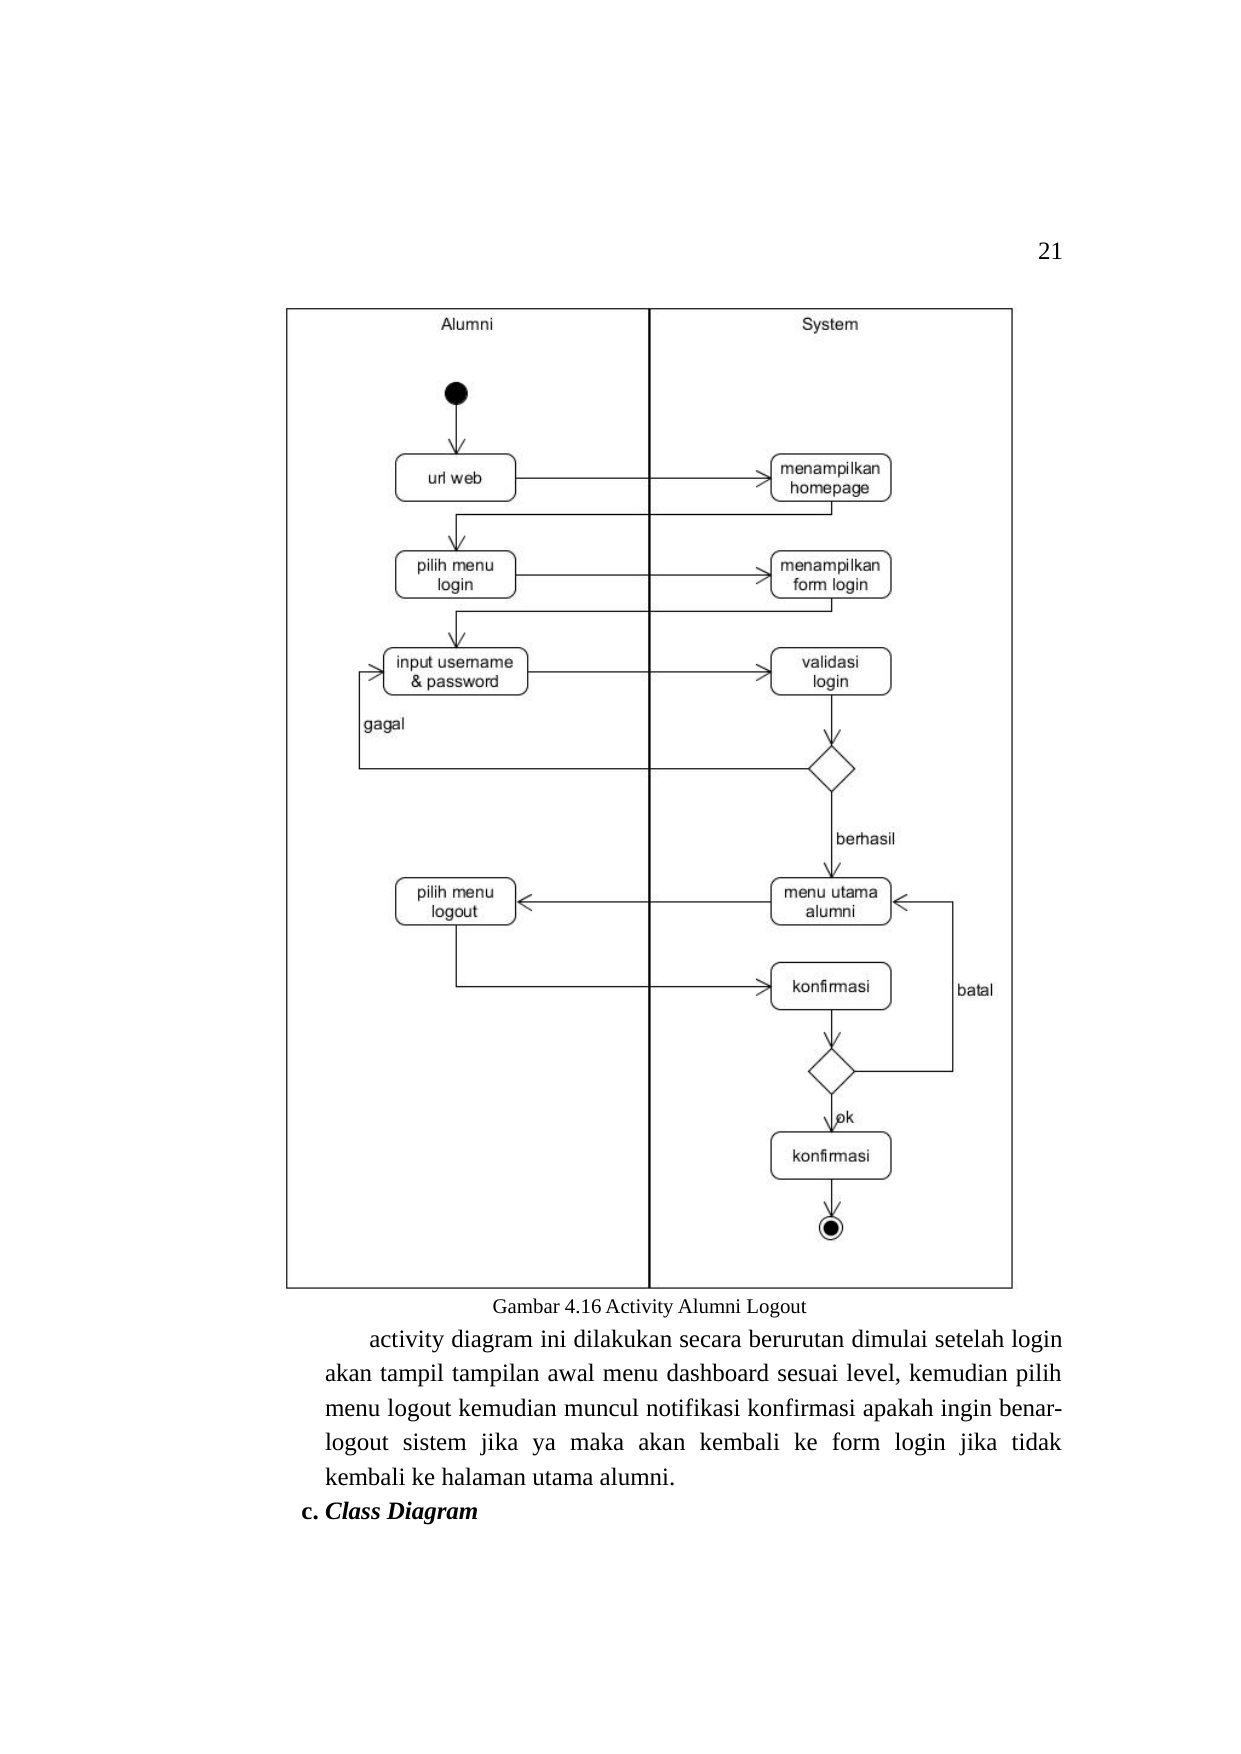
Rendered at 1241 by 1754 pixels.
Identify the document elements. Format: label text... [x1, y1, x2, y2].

text c. Class Diagram [301, 1496, 1063, 1525]
picture [262, 307, 1037, 1289]
text Gambar 4.16 Activity Alumni Logout [263, 1289, 1036, 1318]
text activity diagram ini dilakukan secara berurutan dimulai setelah login akan tampil tampilan awal menu dashboard sesuai level, kemudian pilih menu logout kemudian muncul notifikasi konfirmasi apakah ingin benar-logout sistem jika ya maka akan kembali ke form login jika tidak kembali ke halaman utama alumni. [263, 294, 1063, 1491]
